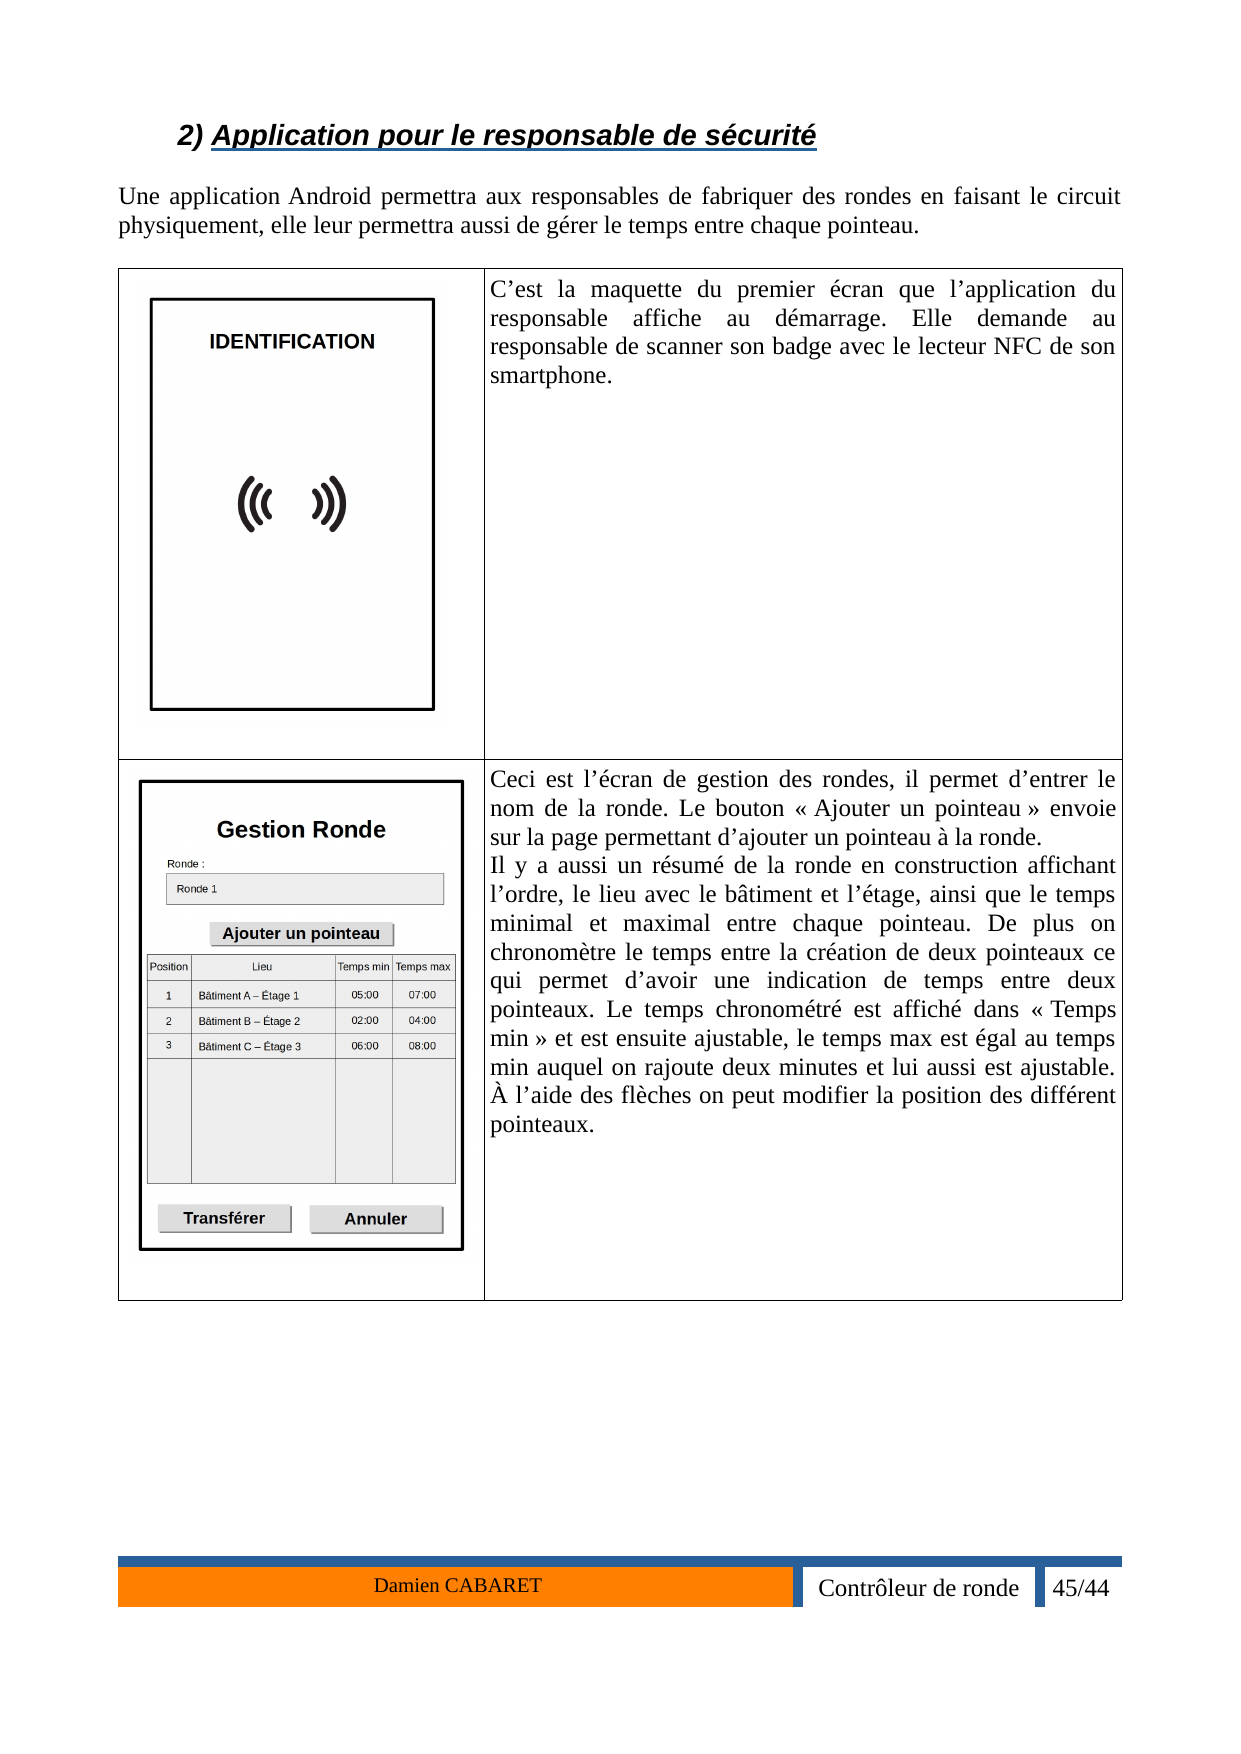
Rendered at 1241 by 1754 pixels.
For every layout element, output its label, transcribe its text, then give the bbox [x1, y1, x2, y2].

picture [123, 764, 479, 1266]
text Une application Android permettra aux responsables de fabriquer des rondes en faisant le circuit physiquement, elle leur permettra aussi de gérer le temps entre chaque pointeau. [118, 181, 1122, 239]
table_header C’est la maquette du premier écran que l’application du responsable affiche au démarrage. Elle demande au responsable de scanner son badge avec le lecteur NFC de son smartphone. [485, 269, 1122, 758]
table_cell [119, 760, 484, 1300]
picture [136, 284, 448, 724]
table_cell Ceci est l’écran de gestion des rondes, il permet d’entrer le nom de la ronde. Le bouton « Ajouter un pointeau » envoie sur la page permettant d’ajouter un pointeau à la ronde. Il y a aussi un résumé de la ronde en construction affichant l’ordre, le lieu avec le bâtiment et l’étage, ainsi que le temps minimal et maximal entre chaque pointeau. De plus on chronomètre le temps entre la création de deux pointeaux ce qui permet d’avoir une indication de temps entre deux pointeaux. Le temps chronométré est affiché dans « Temps min » et est ensuite ajustable, le temps max est égal au temps min auquel on rajoute deux minutes et lui aussi est ajustable. À l’aide des flèches on peut modifier la position des différent pointeaux. [485, 760, 1122, 1300]
table_header [119, 269, 484, 758]
subtitle Application pour le responsable de sécurité [118, 118, 1122, 152]
